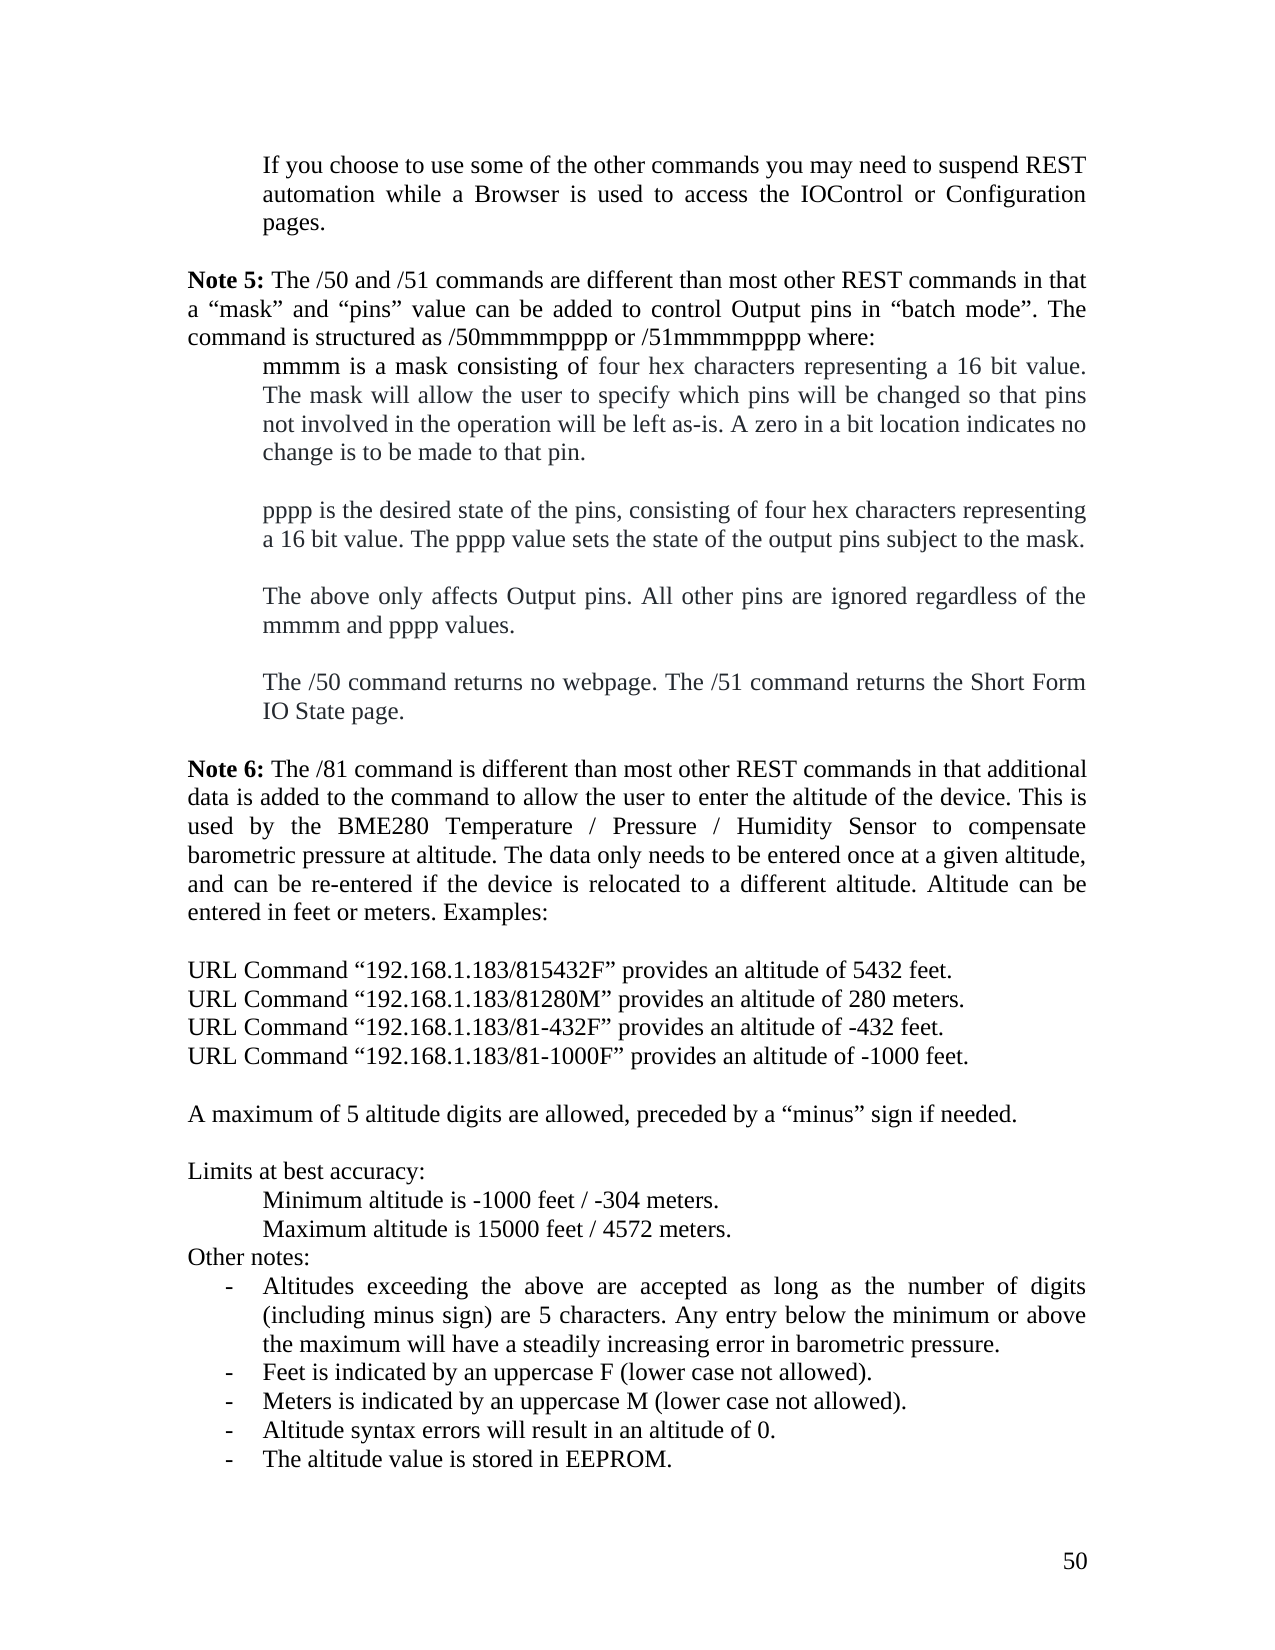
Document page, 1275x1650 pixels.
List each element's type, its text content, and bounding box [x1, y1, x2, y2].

text URL Command “192.168.1.183/81-432F” provides an altitude of -432 feet. [187, 1012, 1087, 1041]
text Note 6: The /81 command is different than most other REST commands in that additional data is added to the command to allow the user to enter the altitude of the device. This is used by the BME280 Temperature / Pressure / Humidity Sensor to compensate barometric pressure at altitude. The data only needs to be entered once at a given altitude, and can be re-entered if the device is relocated to a different altitude. Altitude can be entered in feet or meters. Examples: [187, 725, 1087, 926]
list Altitudes exceeding the above are accepted as long as the number of digits (including minus sign) are 5 characters. Any entry below the minimum or above the maximum will have a steadily increasing error in barometric pressure. [225, 1271, 1087, 1357]
text Other notes: [187, 1242, 1087, 1271]
text The above only affects Output pins. All other pins are ignored regardless of the mmmm and pppp values. [262, 552, 1087, 639]
list Altitude syntax errors will result in an altitude of 0. [225, 1415, 1087, 1444]
text Minimum altitude is -1000 feet / -304 meters. [262, 1185, 1087, 1214]
text URL Command “192.168.1.183/815432F” provides an altitude of 5432 feet. [187, 955, 1087, 984]
text Maximum altitude is 15000 feet / 4572 meters. [262, 1214, 1087, 1242]
text A maximum of 5 altitude digits are allowed, preceded by a “minus” sign if needed. [187, 1099, 1087, 1127]
text If you choose to use some of the other commands you may need to suspend REST automation while a Browser is used to access the IOControl or Configuration pages. [262, 150, 1087, 236]
text URL Command “192.168.1.183/81-1000F” provides an altitude of -1000 feet. [187, 1041, 1087, 1070]
text Limits at best accuracy: [187, 1156, 1087, 1185]
text The /50 command returns no webpage. The /51 command returns the Short Form IO State page. [262, 667, 1087, 725]
text URL Command “192.168.1.183/81280M” provides an altitude of 280 meters. [187, 984, 1087, 1012]
text Note 5: The /50 and /51 commands are different than most other REST commands in that a “mask” and “pins” value can be added to control Output pins in “batch mode”. The command is structured as /50mmmmpppp or /51mmmmpppp where: [187, 265, 1087, 351]
list The altitude value is stored in EEPROM. [225, 1444, 1087, 1472]
text pppp is the desired state of the pins, consisting of four hex characters representing a 16 bit value. The pppp value sets the state of the output pins subject to the mask. [262, 495, 1087, 552]
text mmmm is a mask consisting of four hex characters representing a 16 bit value. The mask will allow the user to specify which pins will be changed so that pins not involved in the operation will be left as-is. A zero in a bit location indicates no change is to be made to that pin. [262, 351, 1087, 466]
list Feet is indicated by an uppercase F (lower case not allowed). [225, 1357, 1087, 1386]
list Meters is indicated by an uppercase M (lower case not allowed). [225, 1386, 1087, 1415]
